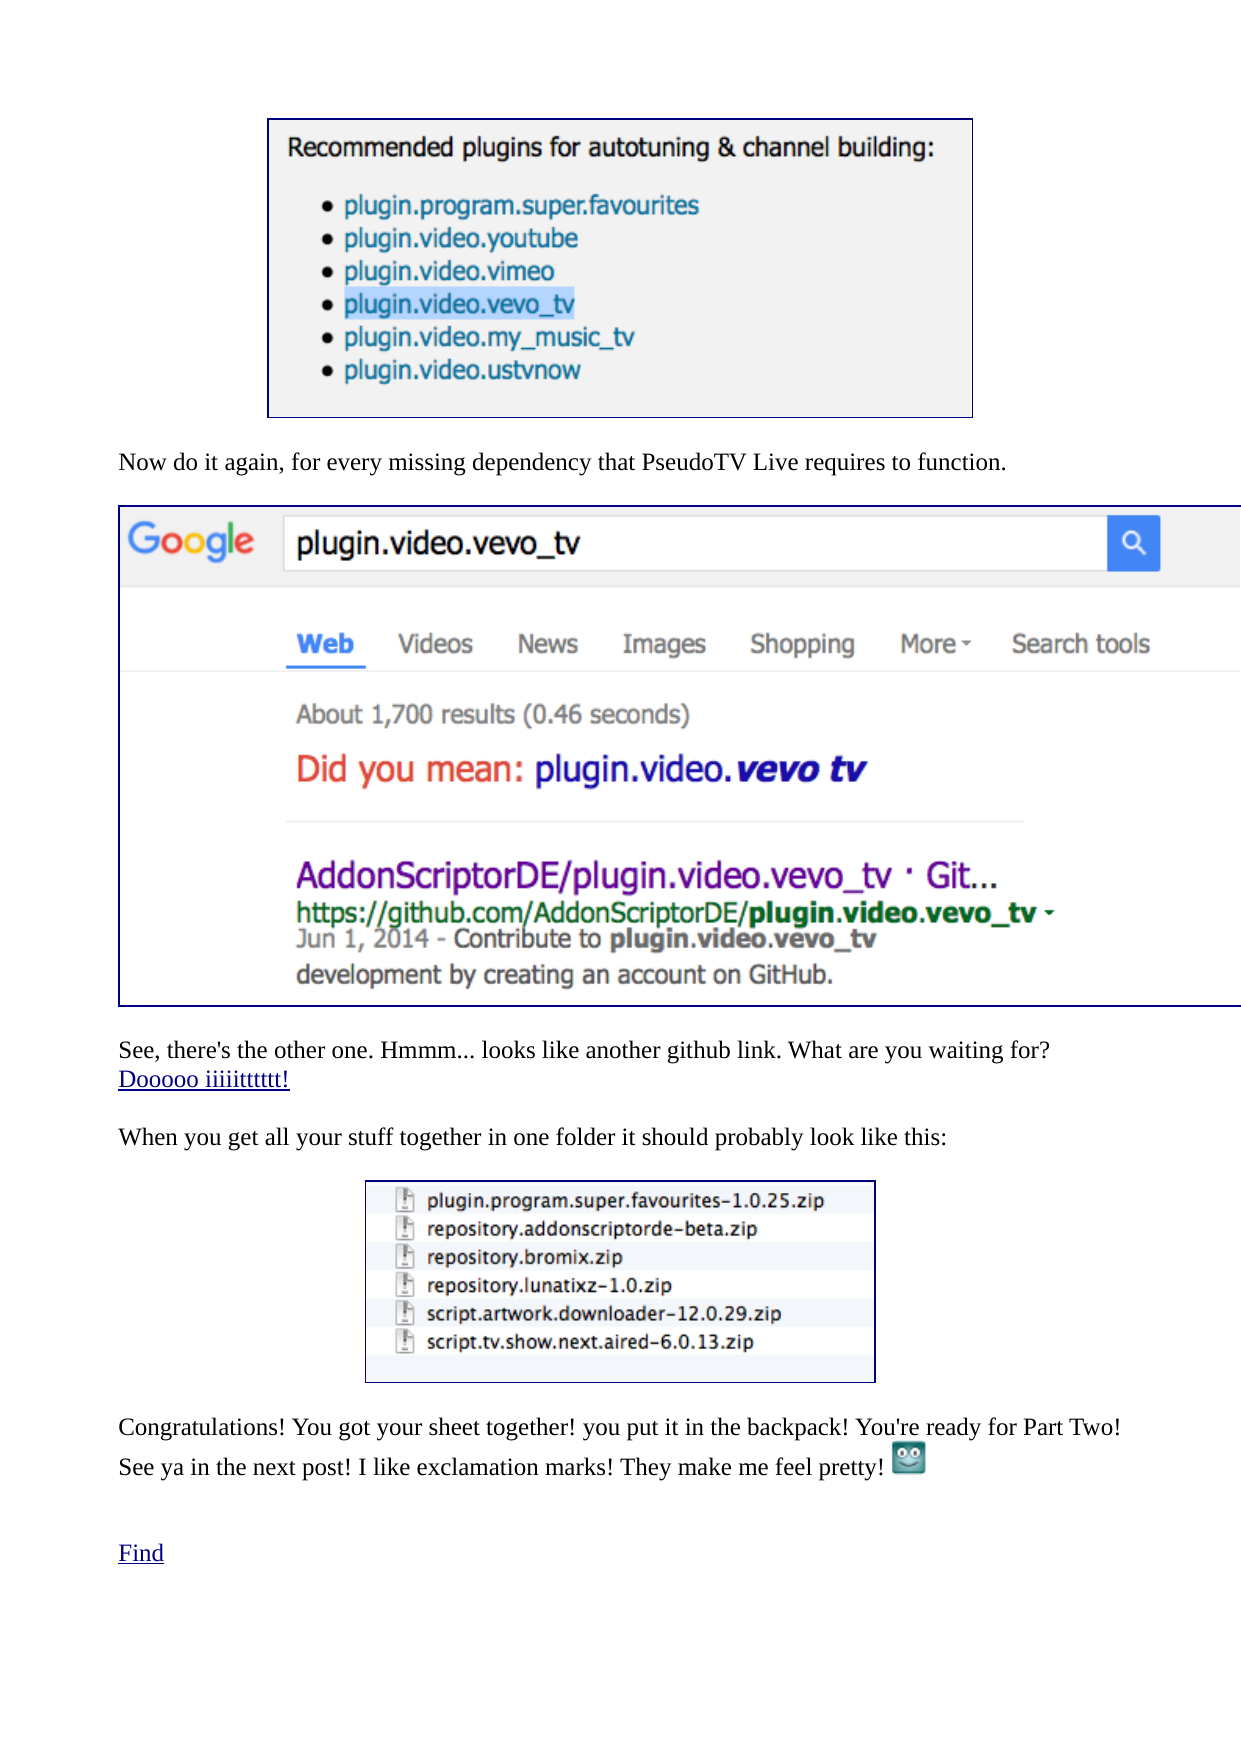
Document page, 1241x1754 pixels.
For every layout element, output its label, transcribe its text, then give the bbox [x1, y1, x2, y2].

picture [891, 1440, 927, 1475]
text See, there's the other one. Hmmm... looks like another github link. What are you waiting for? Dooooo iiiiitttttt! When you get all your stuff together in one folder it should probably look like this: [118, 1007, 1122, 1150]
picture [269, 120, 972, 417]
text Find [118, 1538, 1122, 1567]
picture [366, 1182, 874, 1382]
text Now do it again, for every missing dependency that PseudoTV Live requires to function. [118, 418, 1122, 476]
text Congratulations! You got your sheet together! you put it in the backpack! You're ready for Part Two! See ya in the next post! I like exclamation marks! They make me feel pretty! [118, 1383, 1122, 1480]
picture [120, 507, 1241, 1005]
